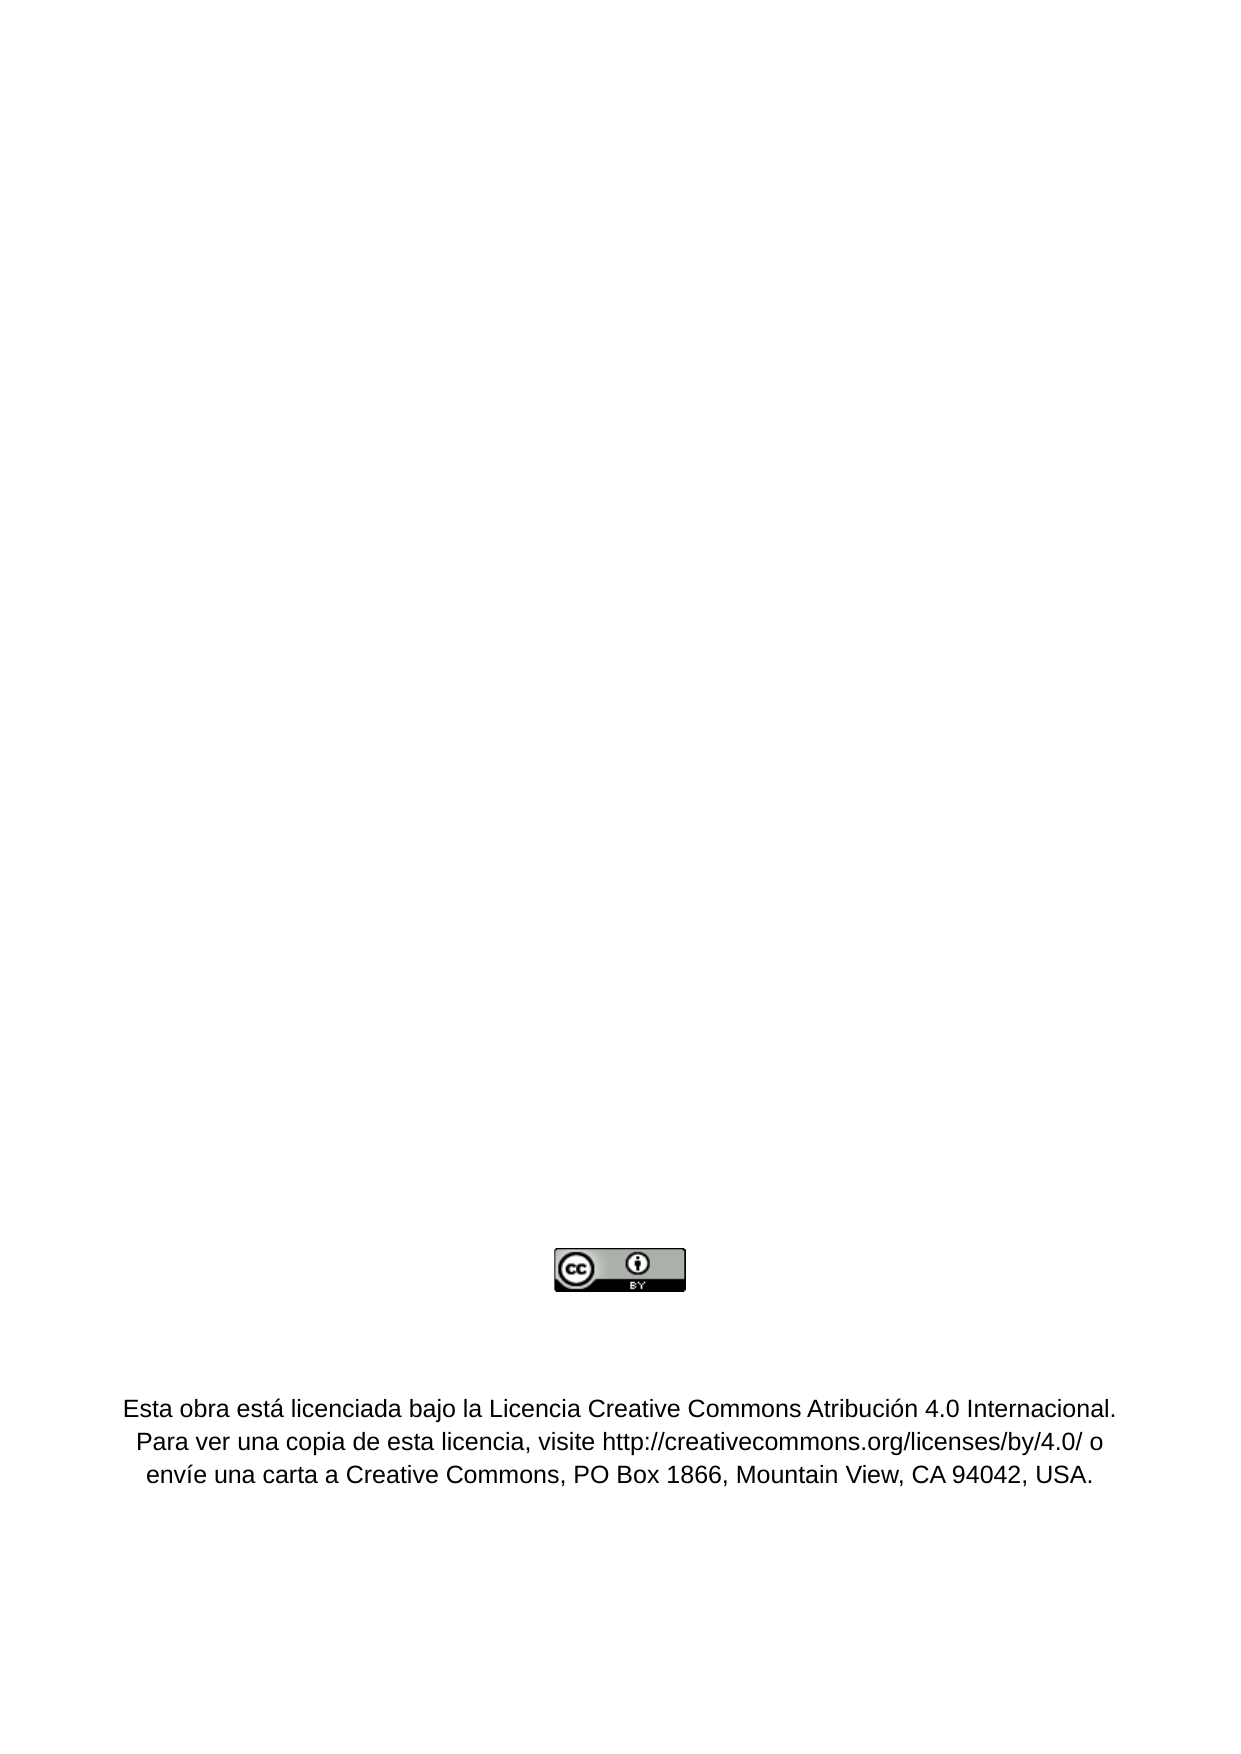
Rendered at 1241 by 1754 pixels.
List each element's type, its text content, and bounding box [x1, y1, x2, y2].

text Esta obra está licenciada bajo la Licencia Creative Commons Atribución 4.0 Internacional. Para ver una copia de esta licencia, visite http://creativecommons.org/licenses/by/4.0/ o envíe una carta a Creative Commons, PO Box 1866, Mountain View, CA 94042, USA. [118, 1393, 1122, 1488]
picture [554, 1248, 686, 1292]
